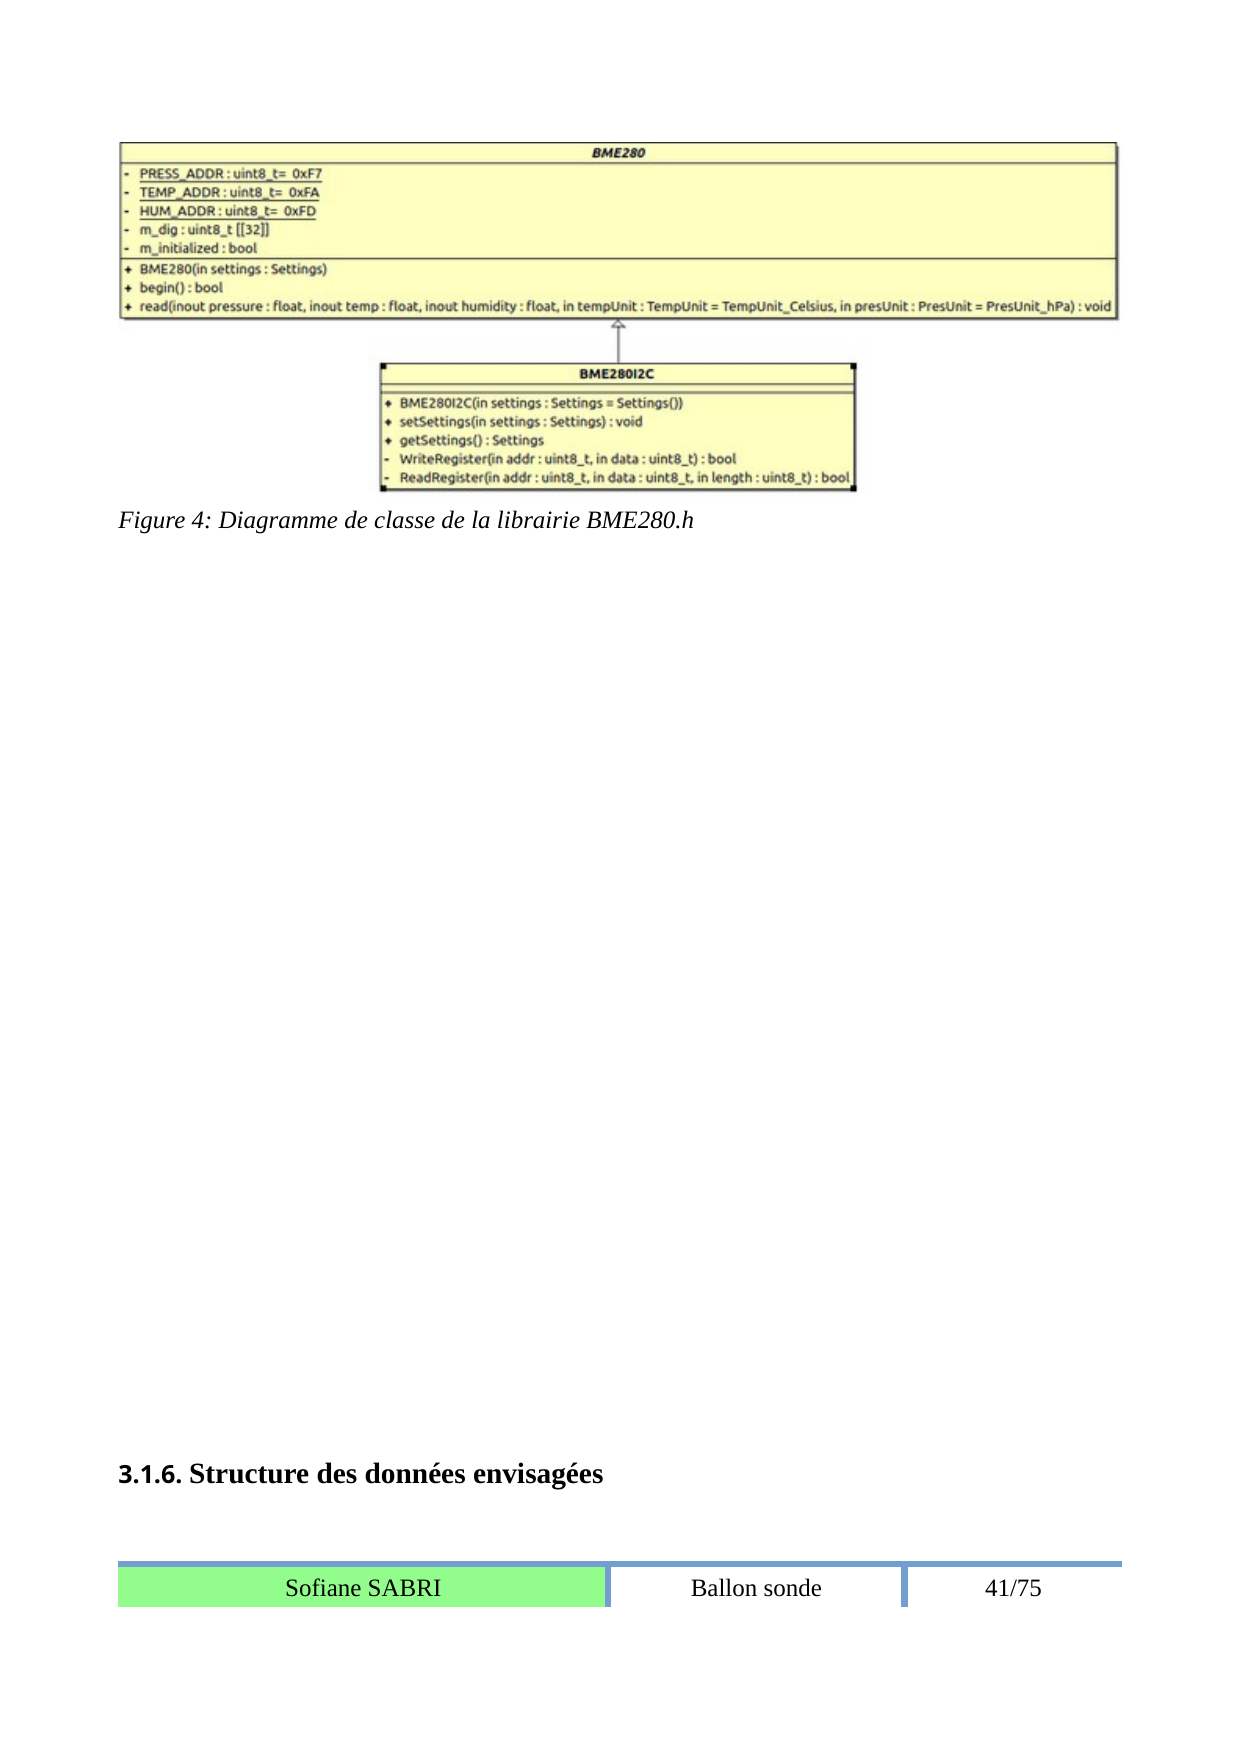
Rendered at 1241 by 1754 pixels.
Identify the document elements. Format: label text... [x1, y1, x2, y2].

picture [118, 142, 1123, 501]
subtitle Structure des données envisagées [118, 1456, 1122, 1490]
text Figure 4: Diagramme de classe de la librairie BME280.h [118, 501, 1122, 534]
